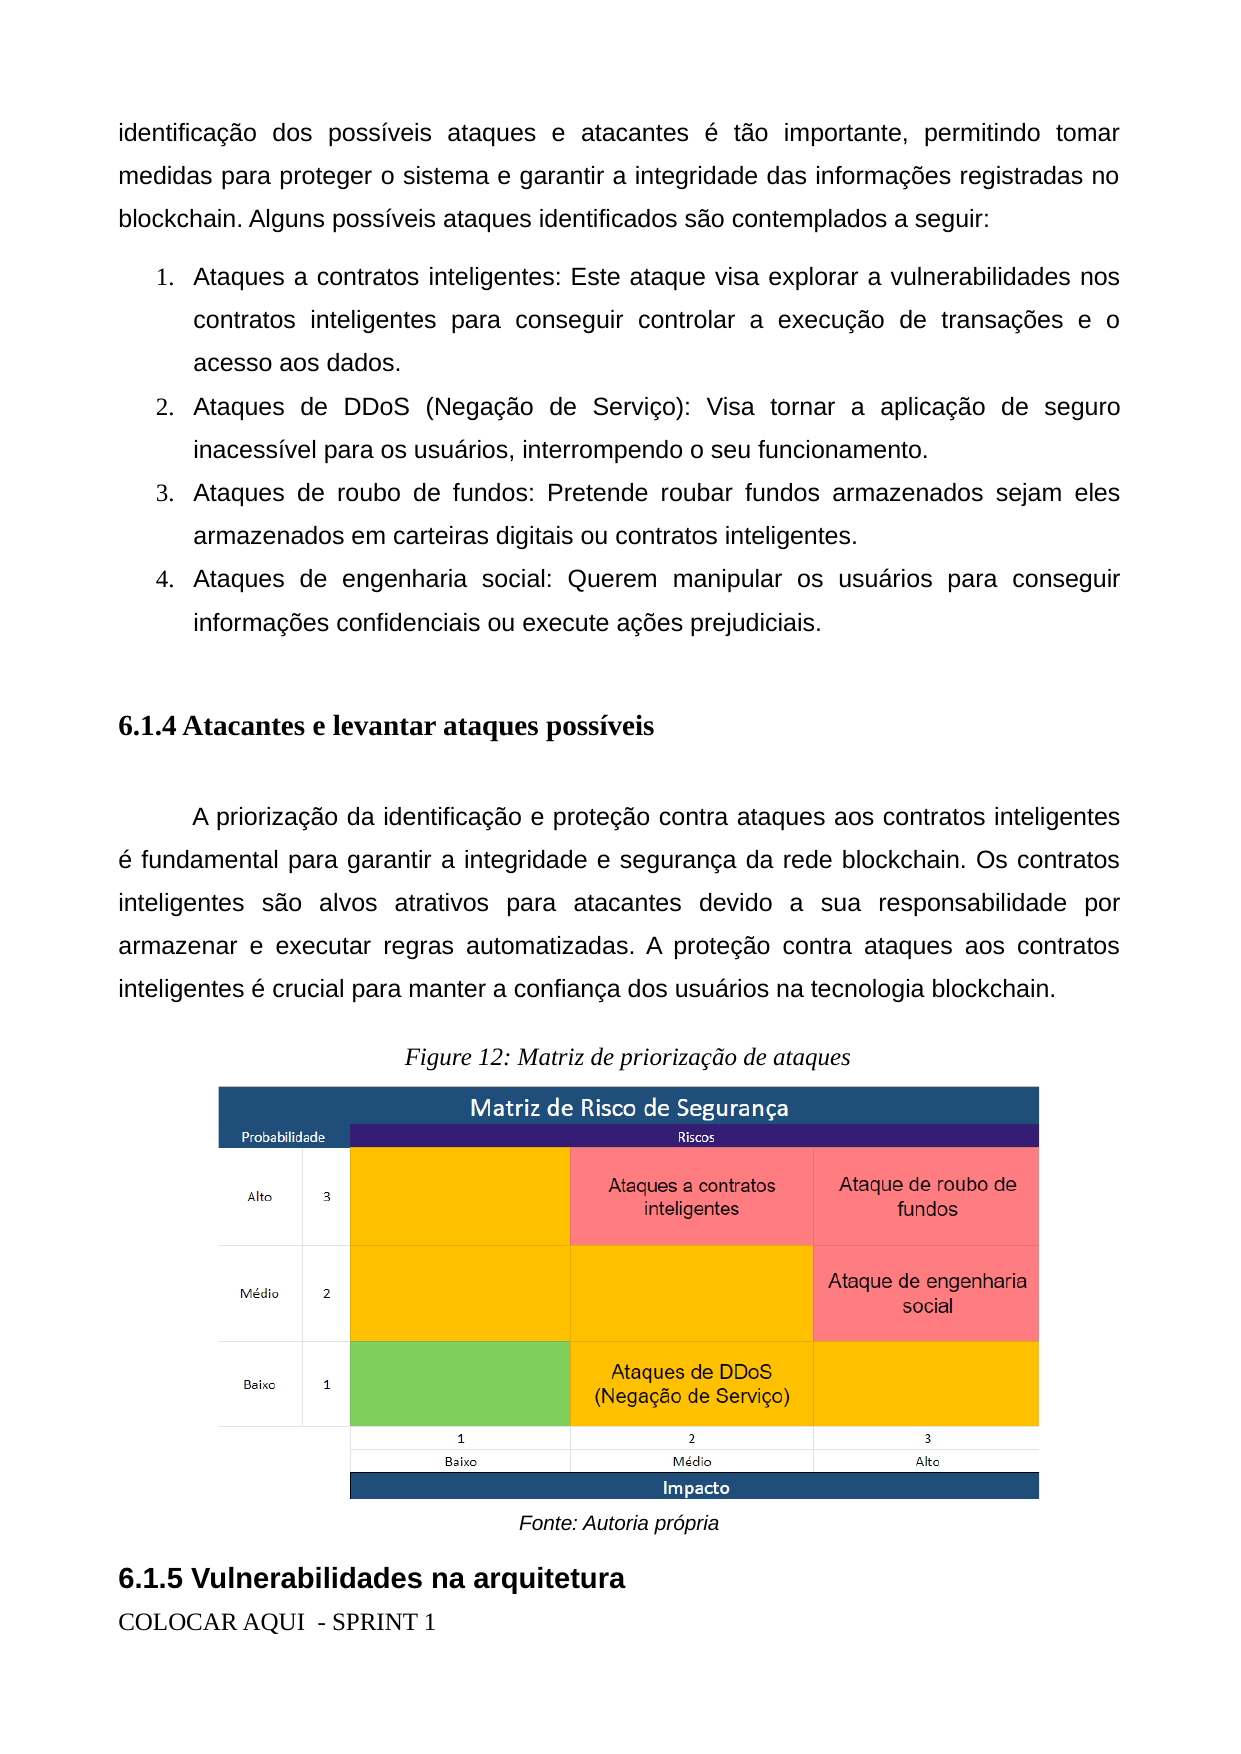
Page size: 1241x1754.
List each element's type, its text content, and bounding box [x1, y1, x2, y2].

list Ataques de roubo de fundos: Pretende roubar fundos armazenados sejam eles armazenados em carteiras digitais ou contratos inteligentes. [156, 478, 1122, 550]
subtitle 6.1.4 Atacantes e levantar ataques possíveis [118, 708, 1122, 742]
text Figure 12: Matriz de priorização de ataques [218, 1042, 1039, 1071]
text identificação dos possíveis ataques e atacantes é tão importante, permitindo tomar medidas para proteger o sistema e garantir a integridade das informações registradas no blockchain. Alguns possíveis ataques identificados são contemplados a seguir: [118, 118, 1122, 233]
list Ataques de DDoS (Negação de Serviço): Visa tornar a aplicação de seguro inacessível para os usuários, interrompendo o seu funcionamento. [156, 392, 1122, 463]
list Ataques de engenharia social: Querem manipular os usuários para conseguir informações confidenciais ou execute ações prejudiciais. [156, 564, 1122, 636]
subtitle 6.1.5 Vulnerabilidades na arquitetura [118, 1561, 1122, 1594]
text A priorização da identificação e proteção contra ataques aos contratos inteligentes é fundamental para garantir a integridade e segurança da rede blockchain. Os contratos inteligentes são alvos atrativos para atacantes devido a sua responsabilidade por armazenar e executar regras automatizadas. A proteção contra ataques aos contratos inteligentes é crucial para manter a confiança dos usuários na tecnologia blockchain. [118, 802, 1122, 1003]
text Fonte: Autoria própria [118, 1030, 1122, 1534]
text COLOCAR AQUI - SPRINT 1 [118, 1607, 1122, 1636]
list Ataques a contratos inteligentes: Este ataque visa explorar a vulnerabilidades nos contratos inteligentes para conseguir controlar a execução de transações e o acesso aos dados. [156, 262, 1122, 377]
picture [218, 1086, 1040, 1499]
